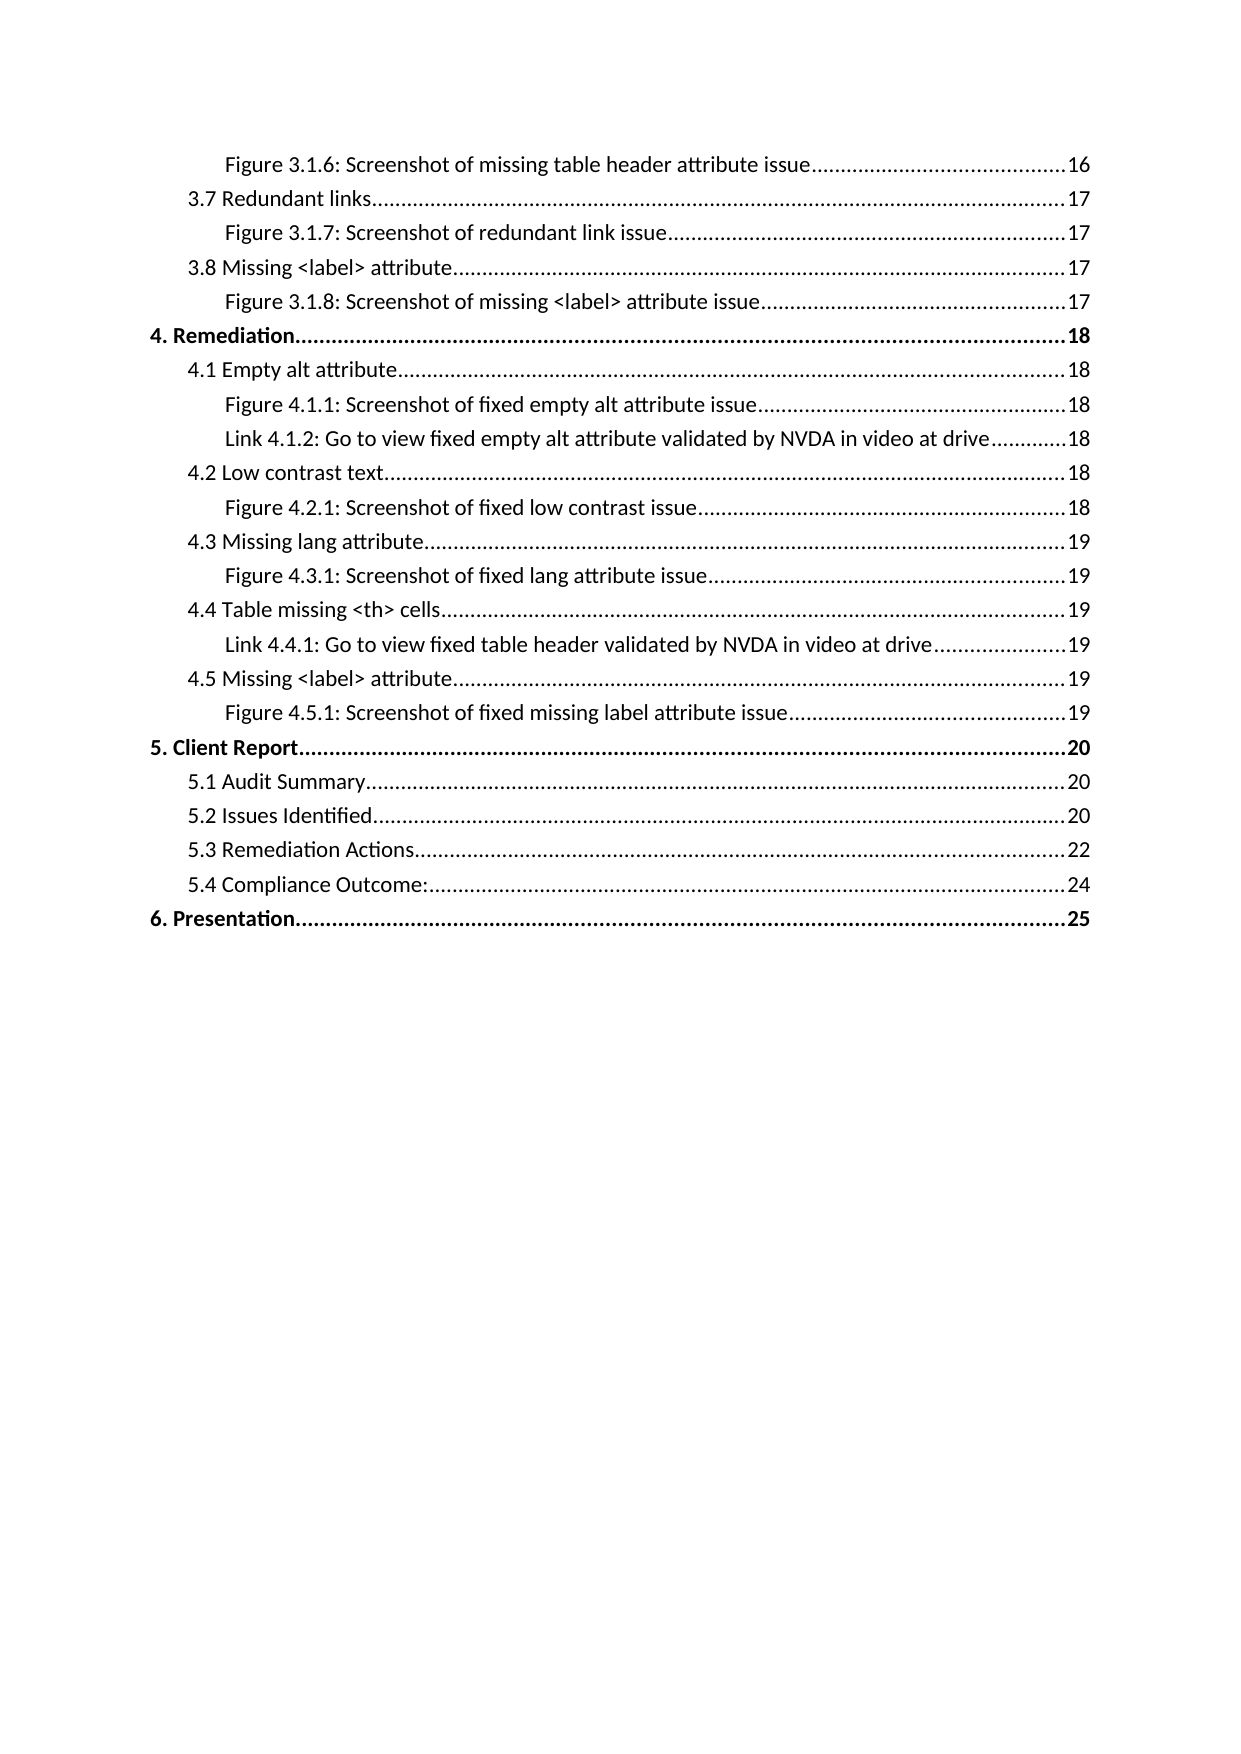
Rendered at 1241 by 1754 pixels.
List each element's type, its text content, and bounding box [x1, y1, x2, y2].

text 4.4 Table missing <th> cells 19 [187, 596, 1090, 623]
text 4.3 Missing lang attribute 19 [187, 527, 1090, 555]
text 4.2 Low contrast text 18 [187, 458, 1090, 486]
text Figure 4.5.1: Screenshot of fixed missing label attribute issue 19 [225, 698, 1090, 726]
text Figure 4.3.1: Screenshot of fixed lang attribute issue 19 [225, 561, 1090, 589]
text Figure 4.1.1: Screenshot of fixed empty alt attribute issue 18 [225, 390, 1090, 418]
text 4.5 Missing <label> attribute 19 [187, 664, 1090, 692]
text Link 4.4.1: Go to view fixed table header validated by NVDA in video at drive 19 [225, 630, 1090, 658]
text 6. Presentation 25 [150, 904, 1090, 932]
text Link 4.1.2: Go to view fixed empty alt attribute validated by NVDA in video at drive 18 [225, 424, 1090, 452]
text Figure 3.1.6: Screenshot of missing table header attribute issue 16 [225, 150, 1090, 178]
text 3.8 Missing <label> attribute 17 [187, 253, 1090, 281]
text Figure 3.1.8: Screenshot of missing <label> attribute issue 17 [225, 287, 1090, 315]
text 4.1 Empty alt attribute 18 [187, 356, 1090, 384]
text 5.2 Issues Identified 20 [187, 801, 1090, 829]
text Figure 3.1.7: Screenshot of redundant link issue 17 [225, 218, 1090, 247]
text 5.4 Compliance Outcome: 24 [187, 870, 1090, 898]
text 5.1 Audit Summary 20 [187, 767, 1090, 795]
text 3.7 Redundant links 17 [187, 184, 1090, 212]
text 5.3 Remediation Actions 22 [187, 835, 1090, 863]
text Figure 4.2.1: Screenshot of fixed low contrast issue 18 [225, 493, 1090, 521]
text 5. Client Report 20 [150, 733, 1090, 761]
text 4. Remediation 18 [150, 321, 1090, 349]
